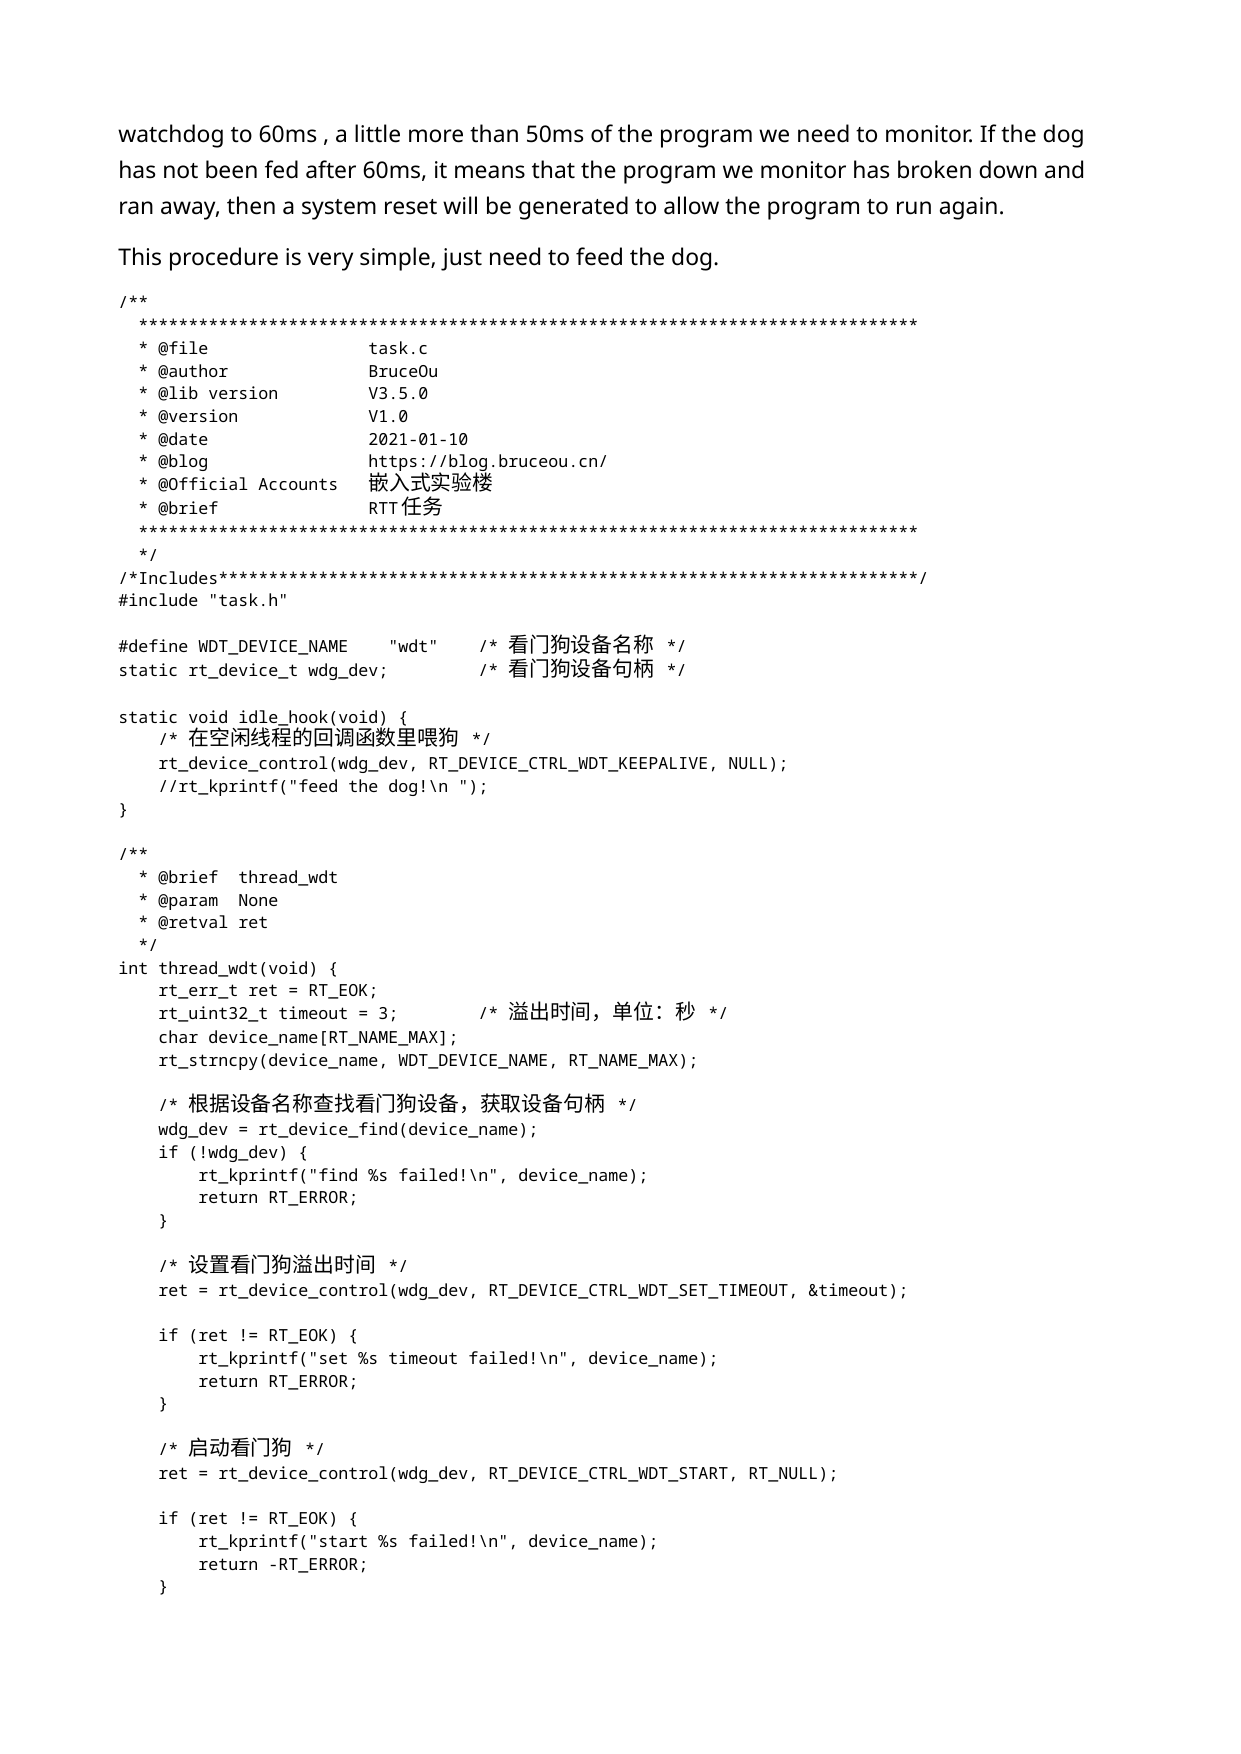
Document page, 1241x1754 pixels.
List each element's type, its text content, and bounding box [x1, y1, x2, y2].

text */ [118, 934, 1122, 956]
text * @brief thread_wdt [118, 866, 1122, 888]
text /** [118, 291, 1122, 314]
text //rt_kprintf("feed the dog!\n "); [118, 775, 1122, 797]
text * @author BruceOu [118, 359, 1122, 382]
text /* 在空闲线程的回调函数里喂狗 */ [118, 728, 1122, 752]
text if (ret != RT_EOK) { [118, 1507, 1122, 1529]
text rt_kprintf("start %s failed!\n", device_name); [118, 1529, 1122, 1552]
text char device_name[RT_NAME_MAX]; [118, 1026, 1122, 1048]
text * @version V1.0 [118, 404, 1122, 427]
text rt_kprintf("set %s timeout failed!\n", device_name); [118, 1346, 1122, 1369]
text wdg_dev = rt_device_find(device_name); [118, 1118, 1122, 1141]
text return RT_ERROR; [118, 1186, 1122, 1209]
text This procedure is very simple, just need to feed the dog. [118, 241, 1122, 272]
text ret = rt_device_control(wdg_dev, RT_DEVICE_CTRL_WDT_SET_TIMEOUT, &timeout); [118, 1278, 1122, 1301]
text * @date 2021-01-10 [118, 427, 1122, 450]
text int thread_wdt(void) { [118, 956, 1122, 979]
text static rt_device_t wdg_dev; /* 看门狗设备句柄 */ [118, 658, 1122, 682]
text } [118, 1575, 1122, 1598]
text * @param None [118, 888, 1122, 911]
text #define WDT_DEVICE_NAME "wdt" /* 看门狗设备名称 */ [118, 634, 1122, 658]
text * @retval ret [118, 911, 1122, 934]
text /*Includes**********************************************************************/ [118, 566, 1122, 589]
text ****************************************************************************** [118, 521, 1122, 543]
text /** [118, 843, 1122, 866]
text /* 根据设备名称查找看门狗设备，获取设备句柄 */ [118, 1094, 1122, 1118]
text } [118, 1392, 1122, 1414]
text /* 设置看门狗溢出时间 */ [118, 1254, 1122, 1278]
text * @lib version V3.5.0 [118, 382, 1122, 404]
text */ [118, 543, 1122, 566]
text * @blog https://blog.bruceou.cn/ [118, 450, 1122, 473]
text rt_strncpy(device_name, WDT_DEVICE_NAME, RT_NAME_MAX); [118, 1048, 1122, 1071]
text * @Official Accounts 嵌入式实验楼 [118, 473, 1122, 497]
text } [118, 797, 1122, 820]
text if (ret != RT_EOK) { [118, 1324, 1122, 1346]
text return RT_ERROR; [118, 1369, 1122, 1392]
text * @brief RTT任务 [118, 497, 1122, 521]
text static void idle_hook(void) { [118, 705, 1122, 728]
text ret = rt_device_control(wdg_dev, RT_DEVICE_CTRL_WDT_START, RT_NULL); [118, 1461, 1122, 1484]
text watchdog to 60ms , a little more than 50ms of the program we need to monitor. If the dog has not been fed after 60ms, it means that the program we monitor has broken down and ran away, then a system reset will be generated to allow the program to run again. [118, 118, 1122, 221]
text if (!wdg_dev) { [118, 1141, 1122, 1163]
text return -RT_ERROR; [118, 1552, 1122, 1575]
text rt_err_t ret = RT_EOK; [118, 979, 1122, 1002]
text /* 启动看门狗 */ [118, 1437, 1122, 1461]
text #include "task.h" [118, 589, 1122, 612]
text rt_uint32_t timeout = 3; /* 溢出时间，单位：秒 */ [118, 1002, 1122, 1026]
text ****************************************************************************** [118, 314, 1122, 336]
text } [118, 1209, 1122, 1232]
text * @file task.c [118, 336, 1122, 359]
text rt_device_control(wdg_dev, RT_DEVICE_CTRL_WDT_KEEPALIVE, NULL); [118, 752, 1122, 775]
text rt_kprintf("find %s failed!\n", device_name); [118, 1163, 1122, 1186]
